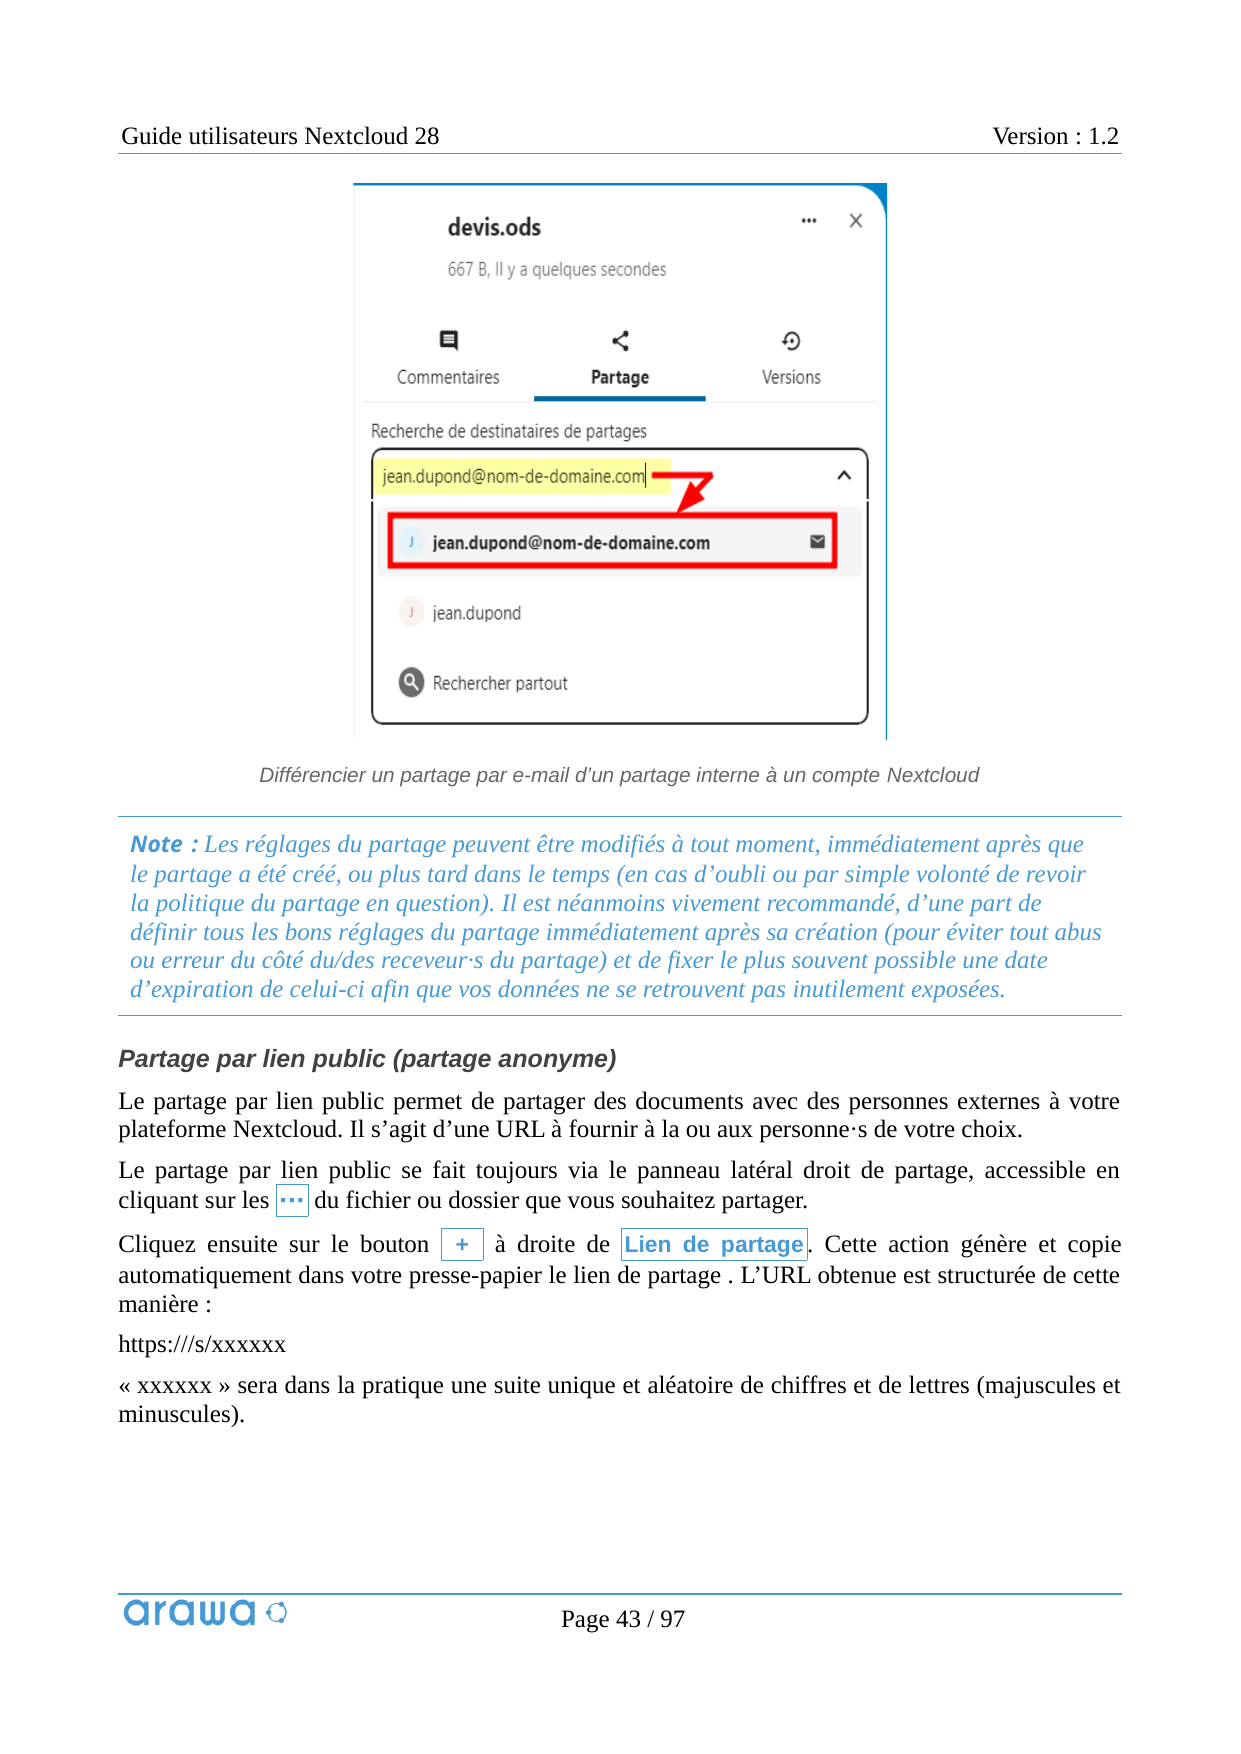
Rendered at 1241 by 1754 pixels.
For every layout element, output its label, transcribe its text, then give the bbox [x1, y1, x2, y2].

picture [121, 1597, 290, 1628]
text Cliquez ensuite sur le bouton + à droite de Lien de partage. Cette action génère et copie automatiquement dans votre presse-papier le lien de partage . L’URL obtenue est structurée de cette manière : [118, 1228, 1122, 1318]
subtitle Partage par lien public (partage anonyme) [118, 1044, 1122, 1073]
text Le partage par lien public se fait toujours via le panneau latéral droit de partage, accessible en cliquant sur les ⋅⋅⋅ du fichier ou dossier que vous souhaitez partager. [118, 1155, 1122, 1216]
text Le partage par lien public permet de partager des documents avec des personnes externes à votre plateforme Nextcloud. Il s’agit d’une URL à fournir à la ou aux personne·s de votre choix. [118, 1086, 1122, 1143]
text Différencier un partage par e-mail d’un partage interne à un compte Nextcloud [118, 763, 1122, 787]
text https:///s/xxxxxx [118, 1329, 1122, 1358]
picture [353, 186, 888, 740]
text « xxxxxx » sera dans la pratique une suite unique et aléatoire de chiffres et de lettres (majuscules et minuscules). [118, 1370, 1122, 1428]
text Note : Les réglages du partage peuvent être modifiés à tout moment, immédiatement après que le partage a été créé, ou plus tard dans le temps (en cas d’oubli ou par simple volonté de revoir la politique du partage en question). Il est néanmoins vivement recommandé, d’une part de définir tous les bons réglages du partage immédiatement après sa création (pour éviter tout abus ou erreur du côté du/des receveur·s du partage) et de fixer le plus souvent possible une date d’expiration de celui-ci afin que vos données ne se retrouvent pas inutilement exposées. [118, 817, 1122, 1015]
